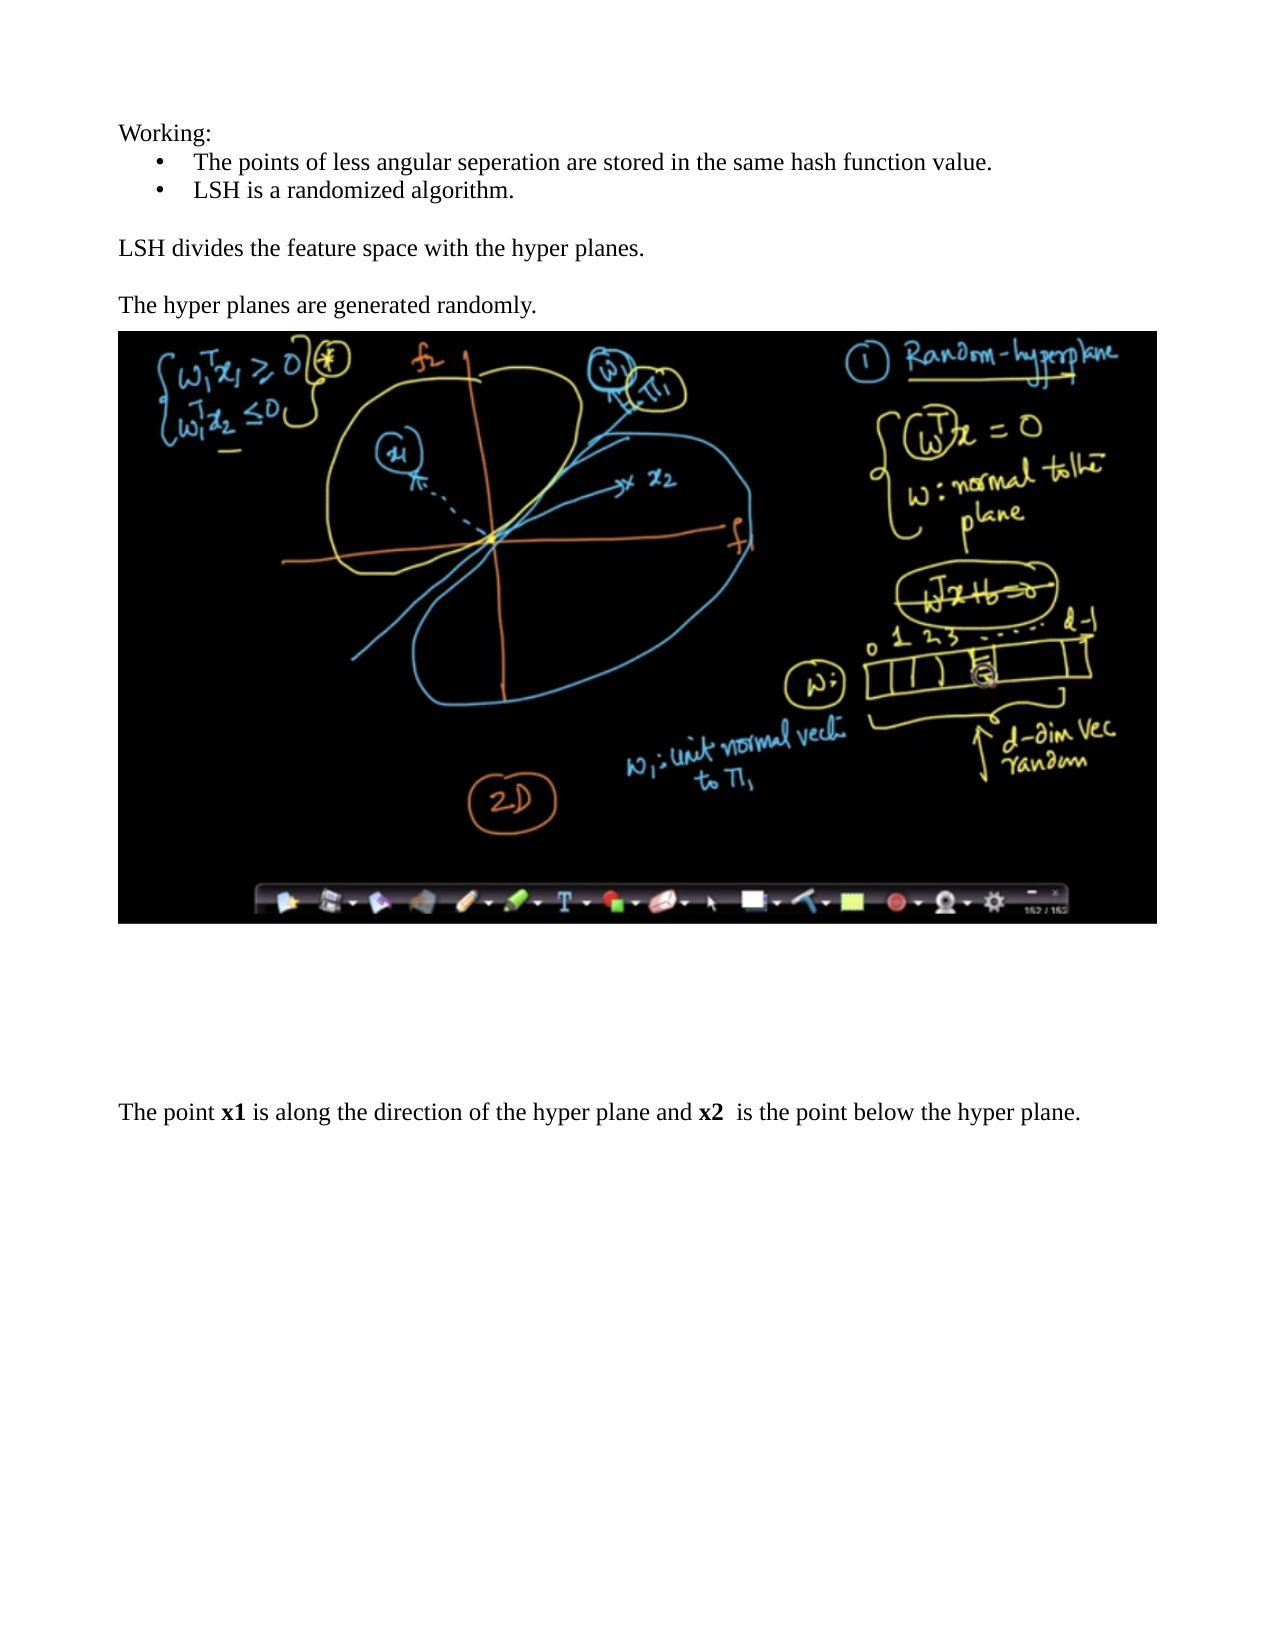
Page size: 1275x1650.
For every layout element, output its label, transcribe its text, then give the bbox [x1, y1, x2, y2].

text Working: [118, 118, 1157, 147]
list LSH is a randomized algorithm. [156, 176, 1157, 204]
text LSH divides the feature space with the hyper planes. [118, 233, 1157, 262]
text The hyper planes are generated randomly. [118, 291, 1157, 319]
picture [118, 331, 1157, 925]
list The points of less angular seperation are stored in the same hash function value. [156, 147, 1157, 176]
text The point x1 is along the direction of the hyper plane and x2 is the point below the hyper plane. [118, 1097, 1157, 1126]
